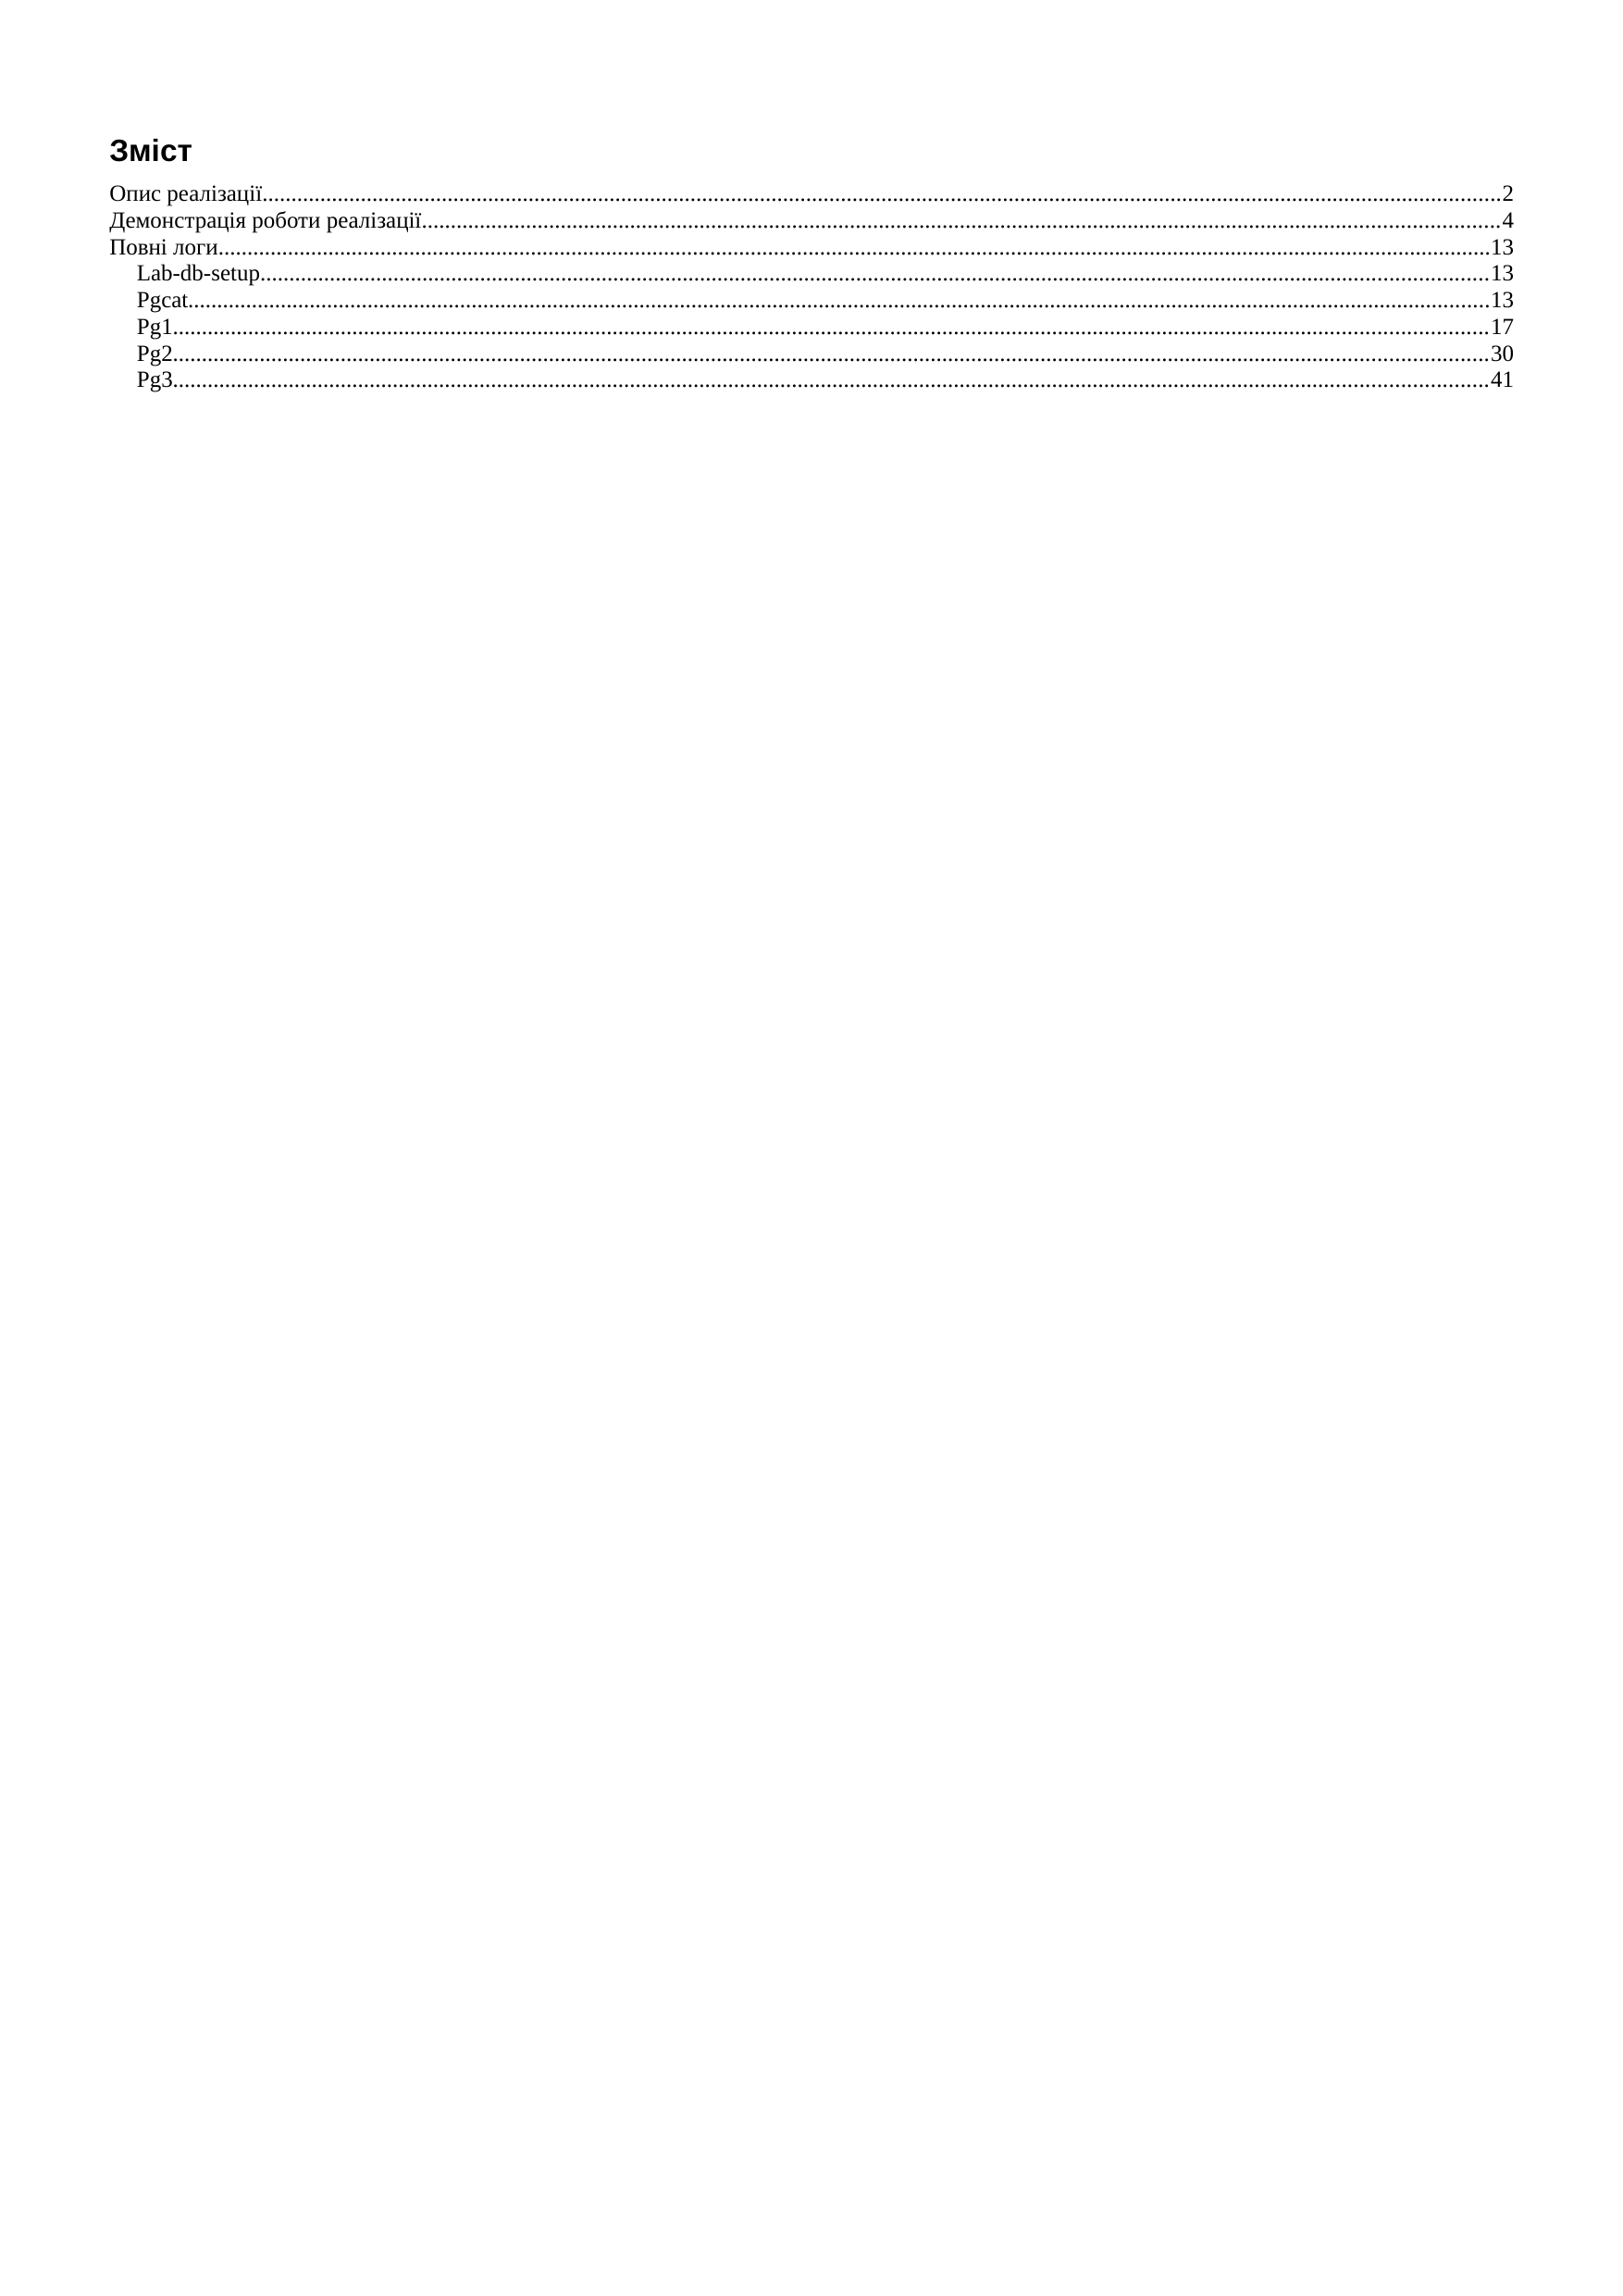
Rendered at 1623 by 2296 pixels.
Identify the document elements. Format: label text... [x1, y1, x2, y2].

subtitle Зміст [109, 132, 1514, 168]
text Pg1 17 [137, 313, 1514, 340]
text Pg3 41 [137, 366, 1514, 392]
text Lab-db-setup 13 [137, 259, 1514, 286]
text Pgcat 13 [137, 286, 1514, 313]
text Повні логи 13 [109, 233, 1514, 259]
text Опис реалізації 2 [109, 180, 1514, 206]
text Pg2 30 [137, 340, 1514, 366]
text Демонстрація роботи реалізації 4 [109, 206, 1514, 233]
